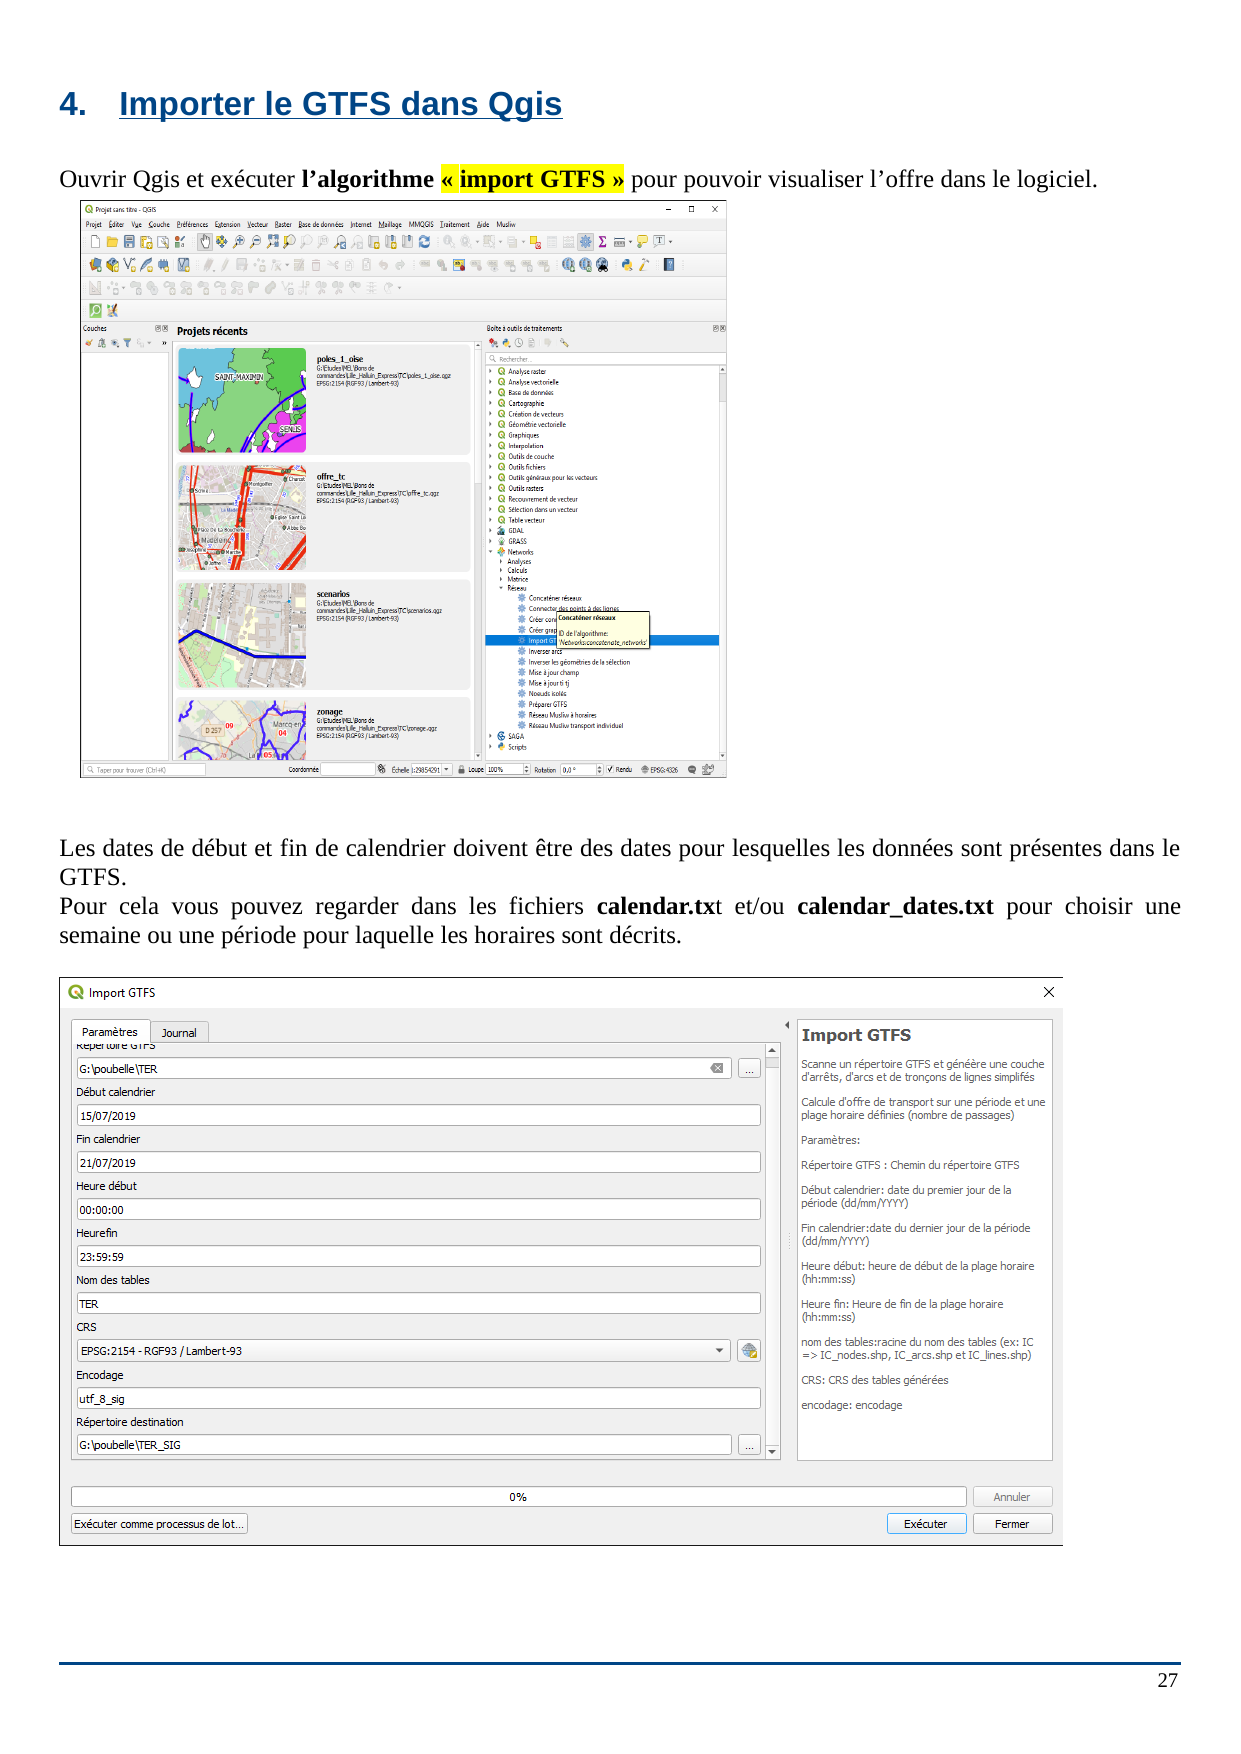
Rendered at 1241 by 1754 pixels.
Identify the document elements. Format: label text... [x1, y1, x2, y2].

picture [80, 200, 727, 778]
text Les dates de début et fin de calendrier doivent être des dates pour lesquelles les données sont présentes dans le GTFS. [59, 833, 1181, 891]
text Pour cela vous pouvez regarder dans les fichiers calendar.txt et/ou calendar_dates.txt pour choisir une semaine ou une période pour laquelle les horaires sont décrits. [59, 891, 1181, 949]
picture [59, 977, 1063, 1546]
subtitle Importer le GTFS dans Qgis [59, 84, 1181, 123]
text Ouvrir Qgis et exécuter l’algorithme « import GTFS » pour pouvoir visualiser l’offre dans le logiciel. [59, 164, 1181, 193]
